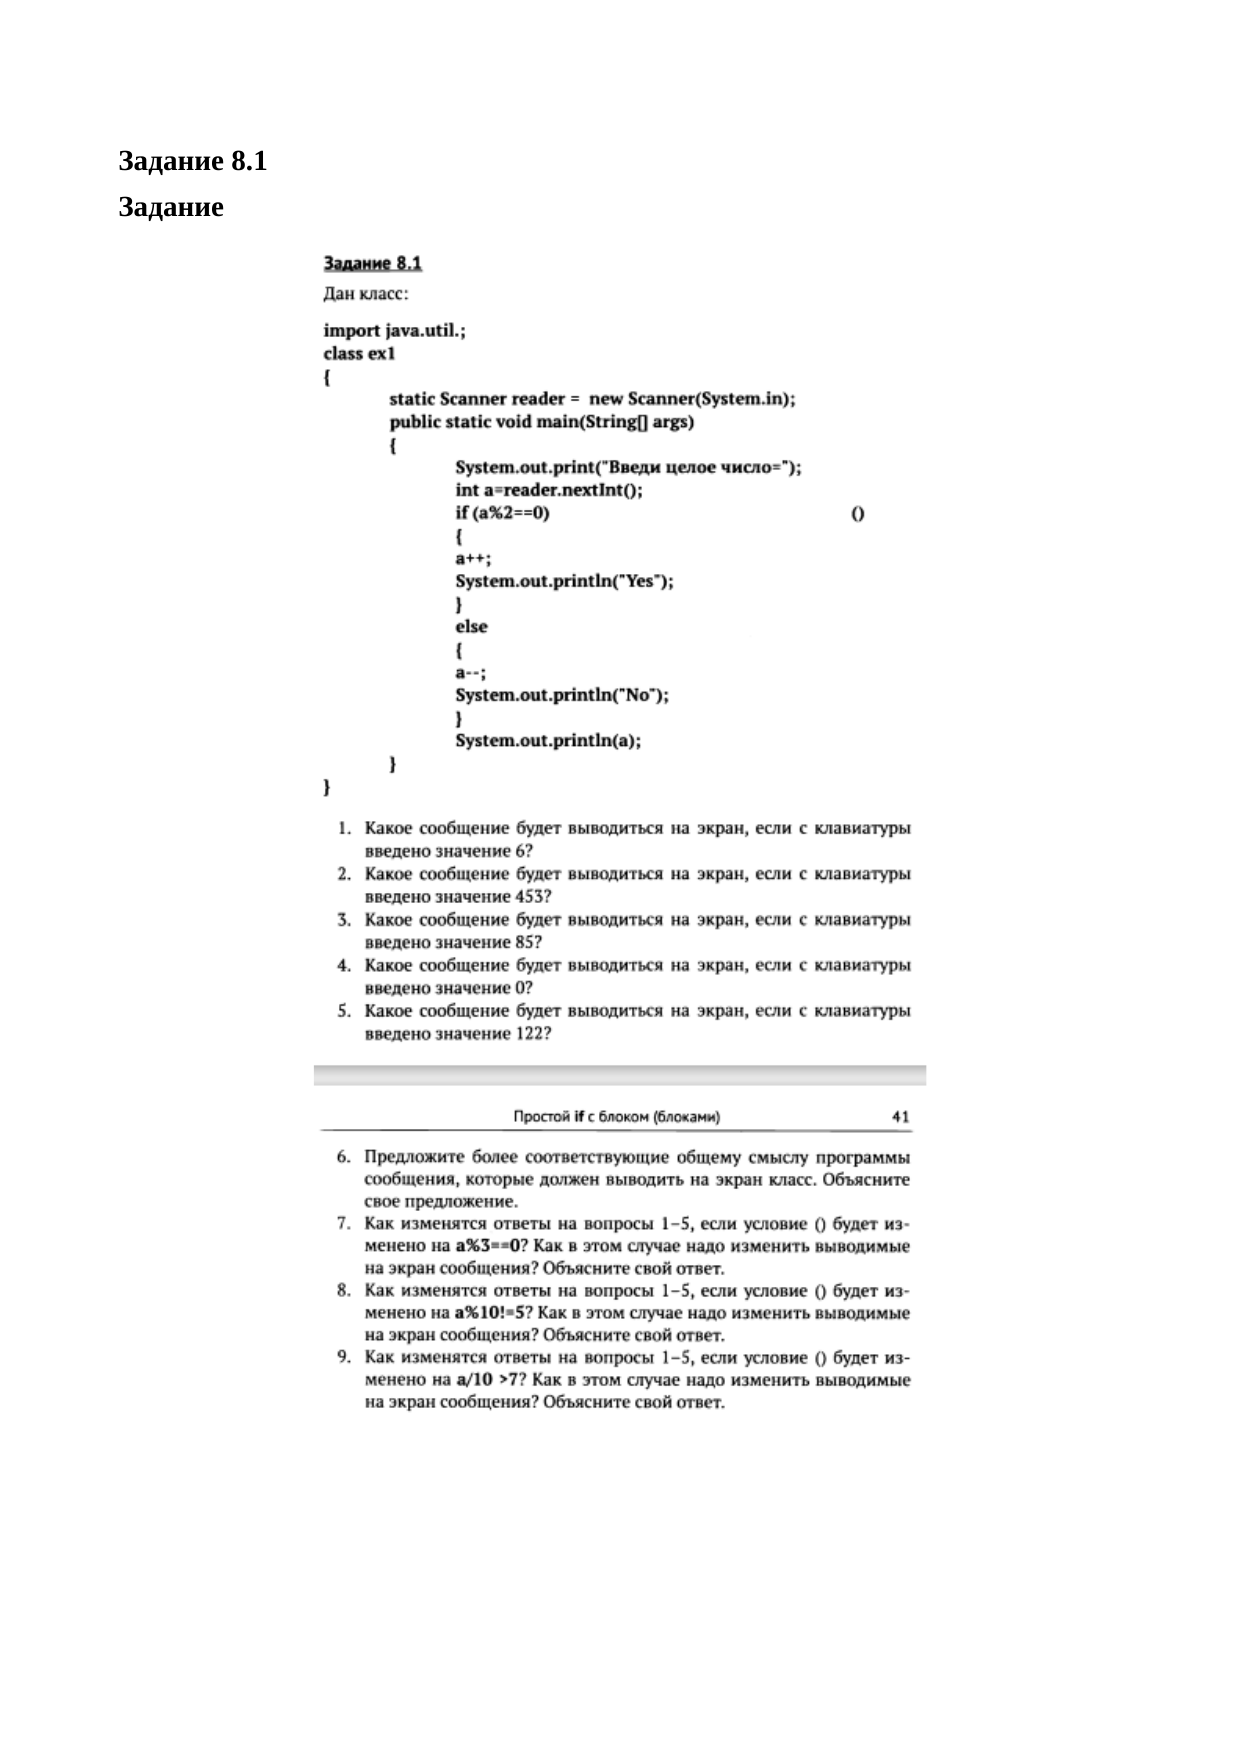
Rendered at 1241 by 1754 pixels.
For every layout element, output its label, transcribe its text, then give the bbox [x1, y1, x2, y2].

subtitle Задание [118, 189, 1122, 223]
picture [313, 251, 927, 1422]
subtitle Задание 8.1 [118, 143, 1122, 177]
